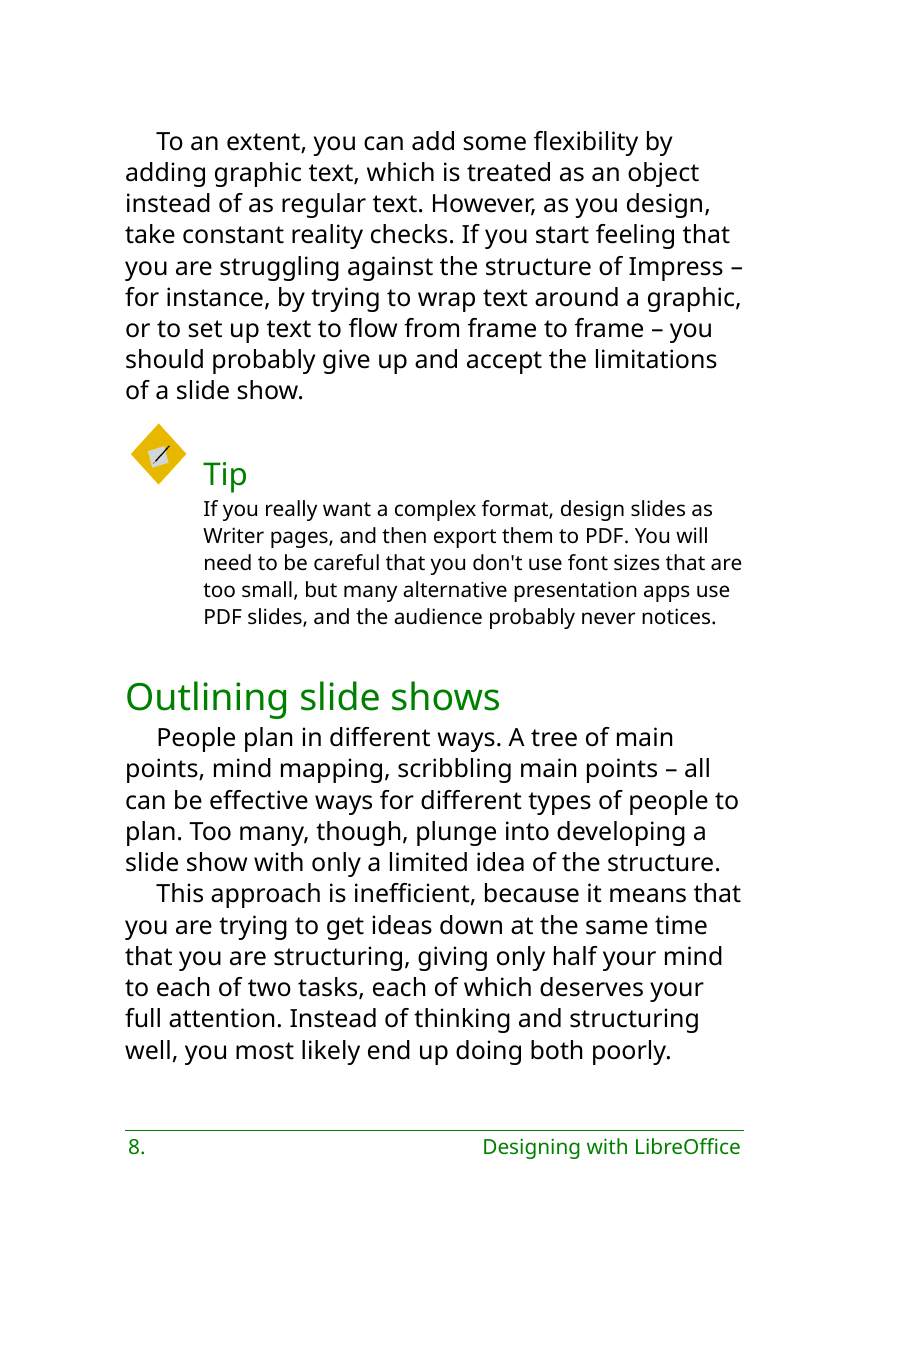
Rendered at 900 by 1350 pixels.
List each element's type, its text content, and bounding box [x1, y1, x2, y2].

text If you really want a complex format, design slides as Writer pages, and then export them to PDF. You will need to be careful that you don't use font sizes that are too small, but many alternative presentation apps use PDF slides, and the audience probably never notices. [203, 494, 744, 630]
text People plan in different ways. A tree of main points, mind mapping, scribbling main points – all can be effective ways for different types of people to plan. Too many, though, plunge into developing a slide show with only a limited idea of the structure. [125, 722, 744, 878]
text To an extent, you can add some flexibility by adding graphic text, which is treated as an object instead of as regular text. However, as you design, take constant reality checks. If you start feeling that you are struggling against the structure of Impress – for instance, by trying to wrap text around a graphic, or to set up text to flow from frame to frame – you should probably give up and accept the limitations of a slide show. [125, 125, 744, 406]
picture [126, 422, 189, 486]
list Tip [125, 422, 744, 494]
text This approach is inefficient, because it means that you are trying to get ideas down at the same time that you are structuring, giving only half your mind to each of two tasks, each of which deserves your full attention. Instead of thinking and structuring well, you most likely end up doing both poorly. [125, 878, 744, 1065]
subtitle Outlining slide shows [125, 671, 744, 722]
